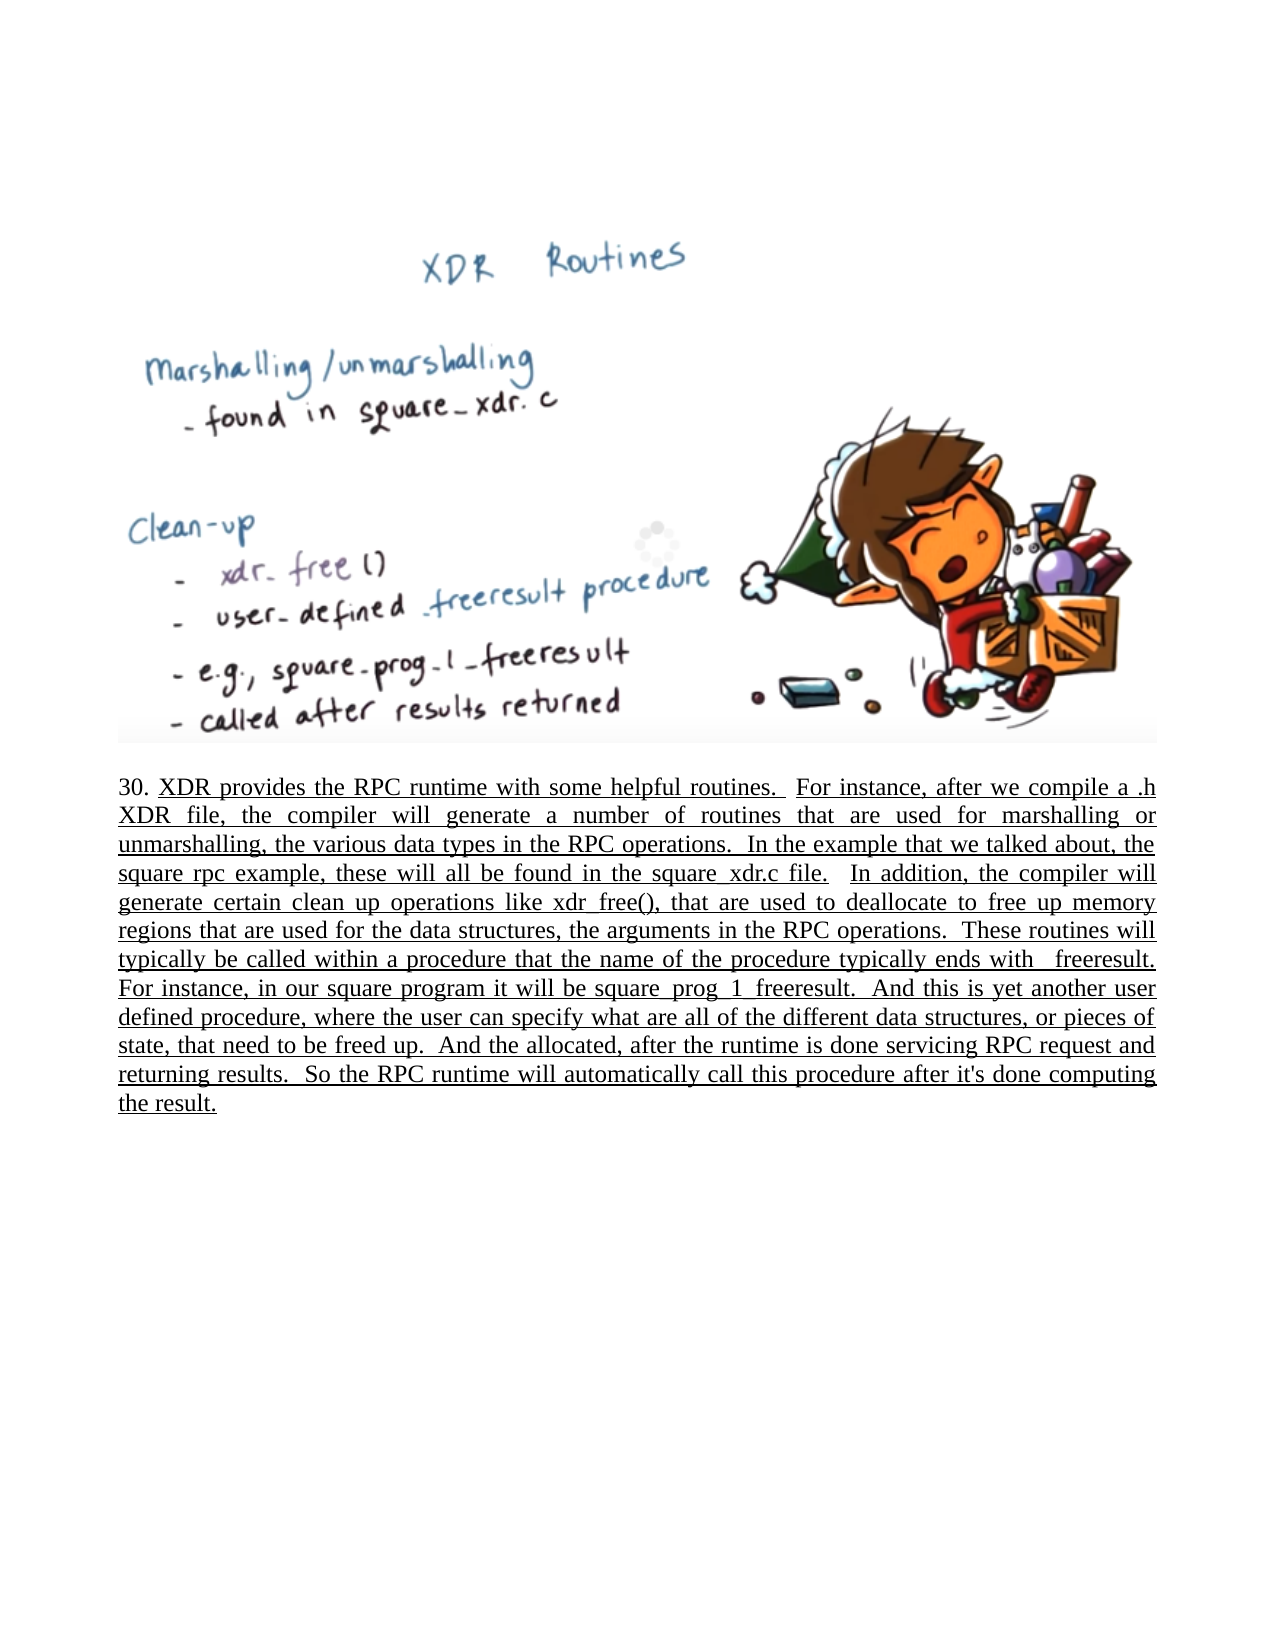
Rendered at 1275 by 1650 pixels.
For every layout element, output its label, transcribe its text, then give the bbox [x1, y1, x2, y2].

text 30. XDR provides the RPC runtime with some helpful routines. For instance, after we compile a .h XDR file, the compiler will generate a number of routines that are used for marshalling or [118, 772, 1157, 826]
picture [118, 233, 1157, 743]
text unmarshalling, the various data types in the RPC operations. In the example that we talked about, the square rpc example, these will all be found in the square_xdr.c file. In addition, the compiler will generate certain clean up operations like xdr_free(), that are used to deallocate to free up memory [118, 827, 1157, 912]
text the result. [118, 1086, 1157, 1117]
text regions that are used for the data structures, the arguments in the RPC operations. These routines will [118, 913, 1157, 941]
text typically be called within a procedure that the name of the procedure typically ends with _freeresult. For instance, in our square program it will be square_prog_1_freeresult. And this is yet another user [118, 942, 1157, 998]
text defined procedure, where the user can specify what are all of the different data structures, or pieces of state, that need to be freed up. And the allocated, after the runtime is done servicing RPC request and returning results. So the RPC runtime will automatically call this procedure after it's done computing [118, 999, 1157, 1084]
